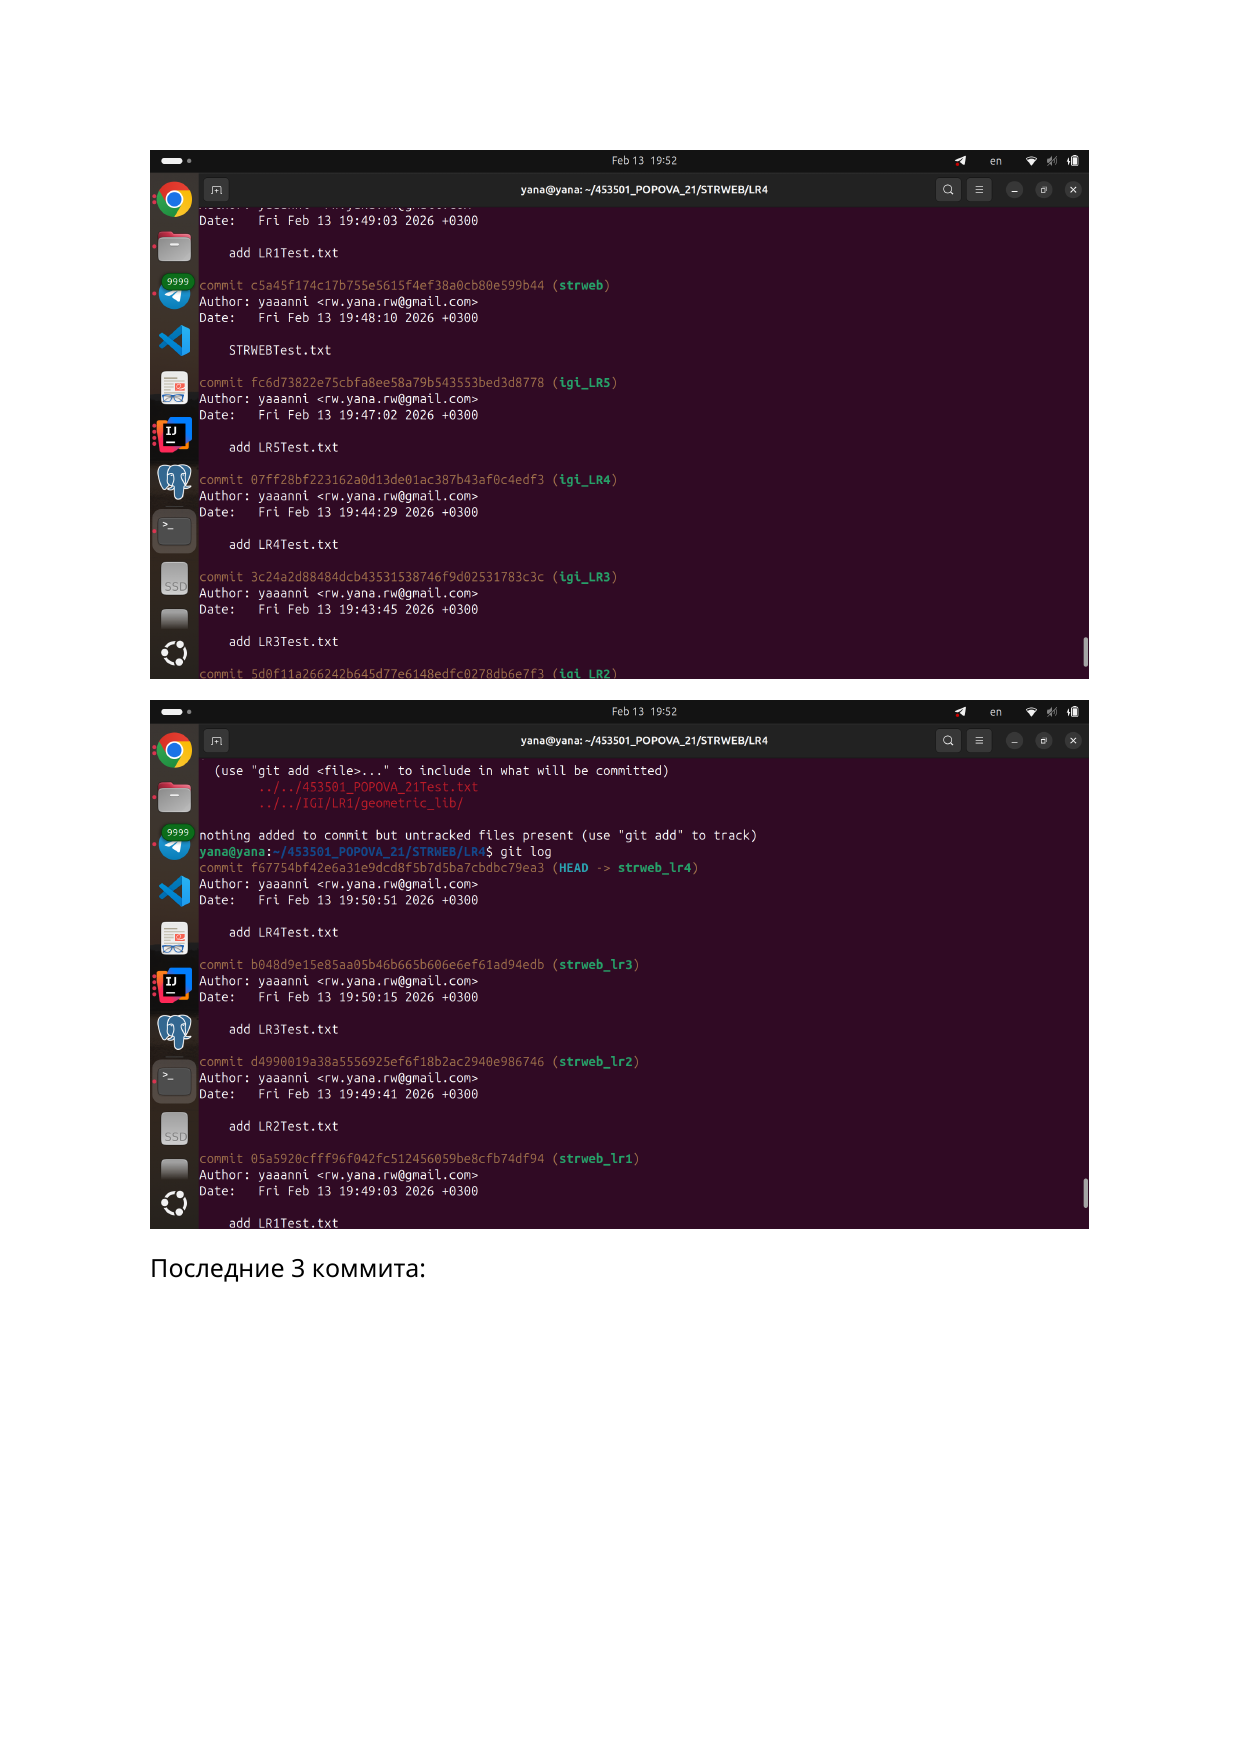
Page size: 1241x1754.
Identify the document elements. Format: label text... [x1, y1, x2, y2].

text Последние 3 коммита: [150, 1250, 1090, 1284]
